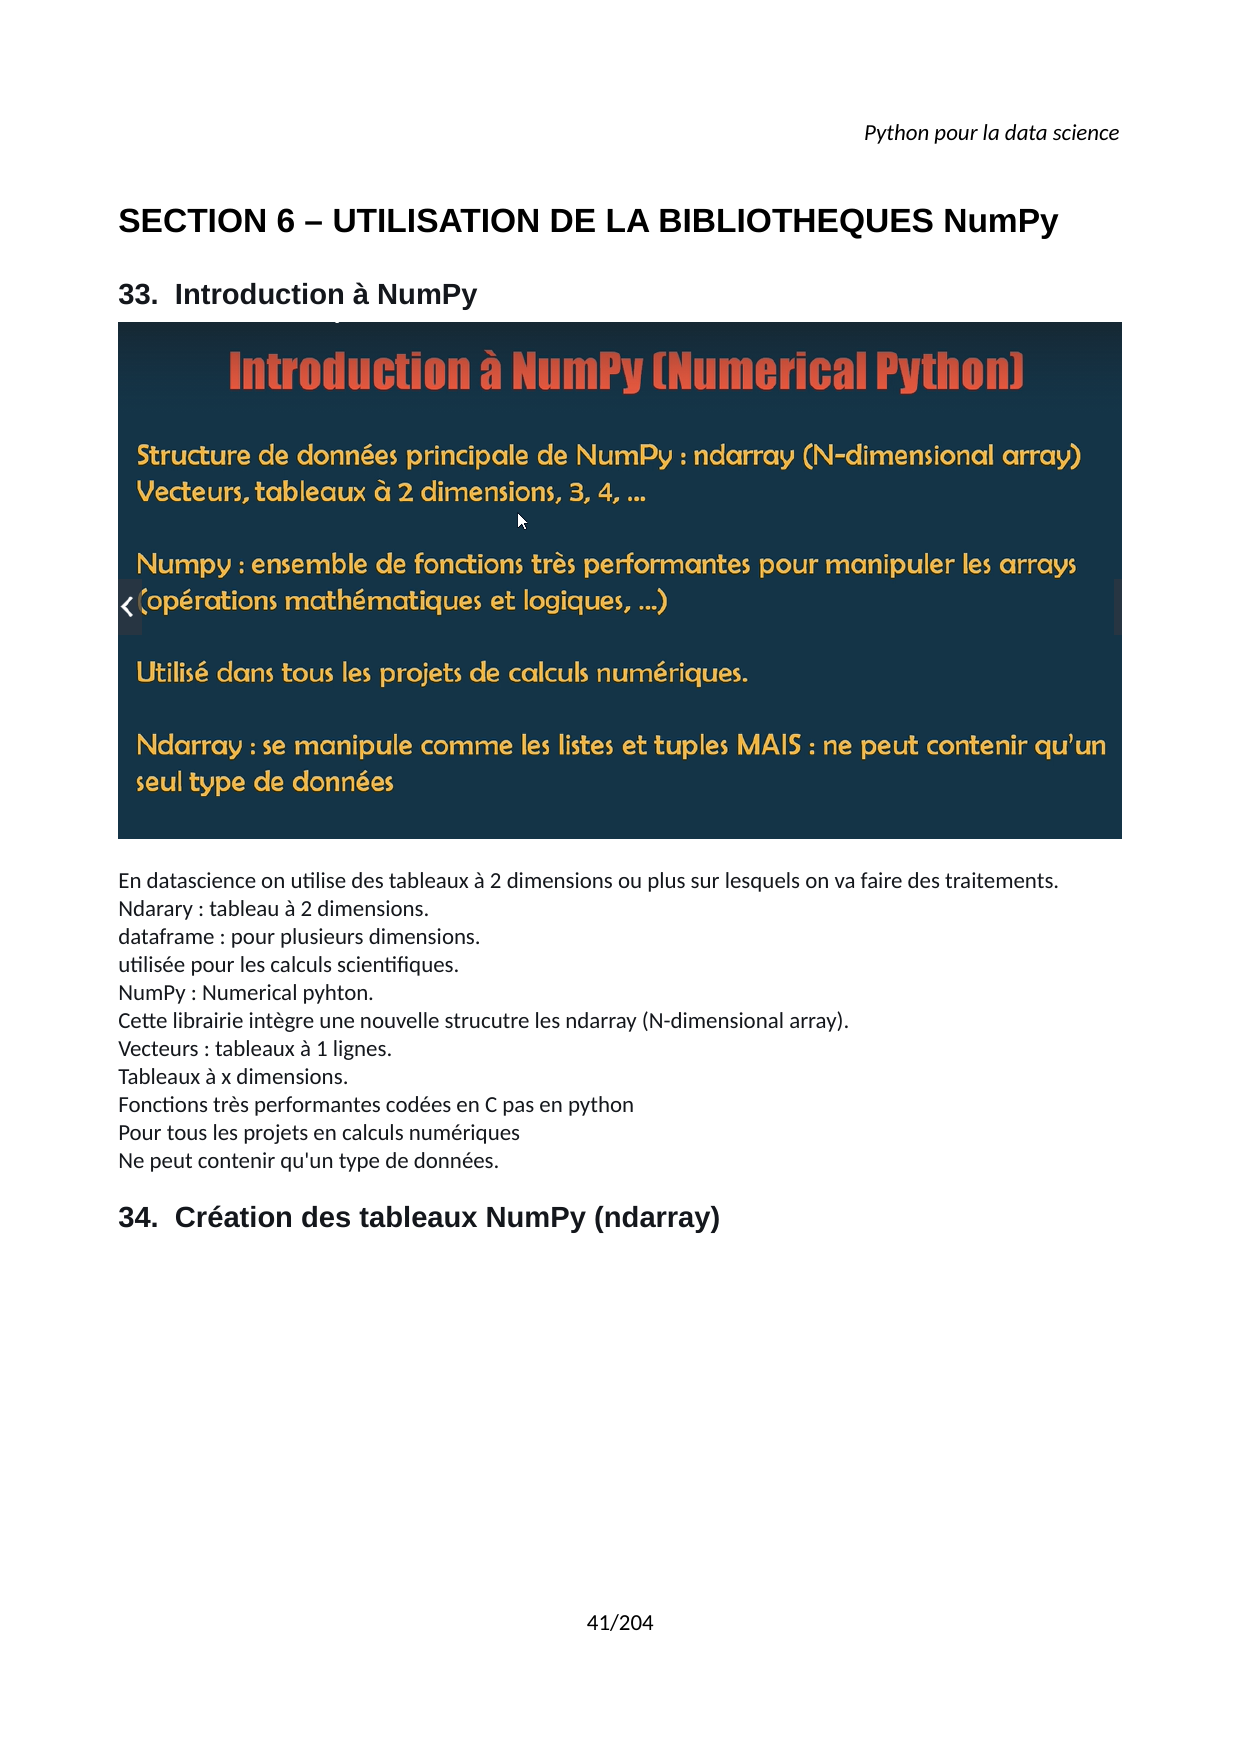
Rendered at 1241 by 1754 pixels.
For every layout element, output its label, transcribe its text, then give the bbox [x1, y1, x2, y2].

text dataframe : pour plusieurs dimensions. [118, 922, 1122, 950]
text Cette librairie intègre une nouvelle strucutre les ndarray (N-dimensional array). [118, 1006, 1122, 1034]
text Vecteurs : tableaux à 1 lignes. [118, 1034, 1122, 1062]
text Tableaux à x dimensions. [118, 1062, 1122, 1091]
text utilisée pour les calculs scientifiques. [118, 950, 1122, 978]
text Ne peut contenir qu'un type de données. [118, 1147, 1122, 1174]
subtitle 33. Introduction à NumPy [118, 277, 1122, 310]
text Fonctions très performantes codées en C pas en python [118, 1091, 1122, 1118]
subtitle SECTION 6 – UTILISATION DE LA BIBLIOTHEQUES NumPy [118, 201, 1122, 239]
text En datascience on utilise des tableaux à 2 dimensions ou plus sur lesquels on va faire des traitements. [118, 866, 1122, 894]
text Pour tous les projets en calculs numériques [118, 1118, 1122, 1147]
text NumPy : Numerical pyhton. [118, 978, 1122, 1006]
subtitle 34. Création des tableaux NumPy (ndarray) [118, 1199, 1122, 1233]
picture [118, 322, 1122, 839]
text Ndarary : tableau à 2 dimensions. [118, 894, 1122, 922]
